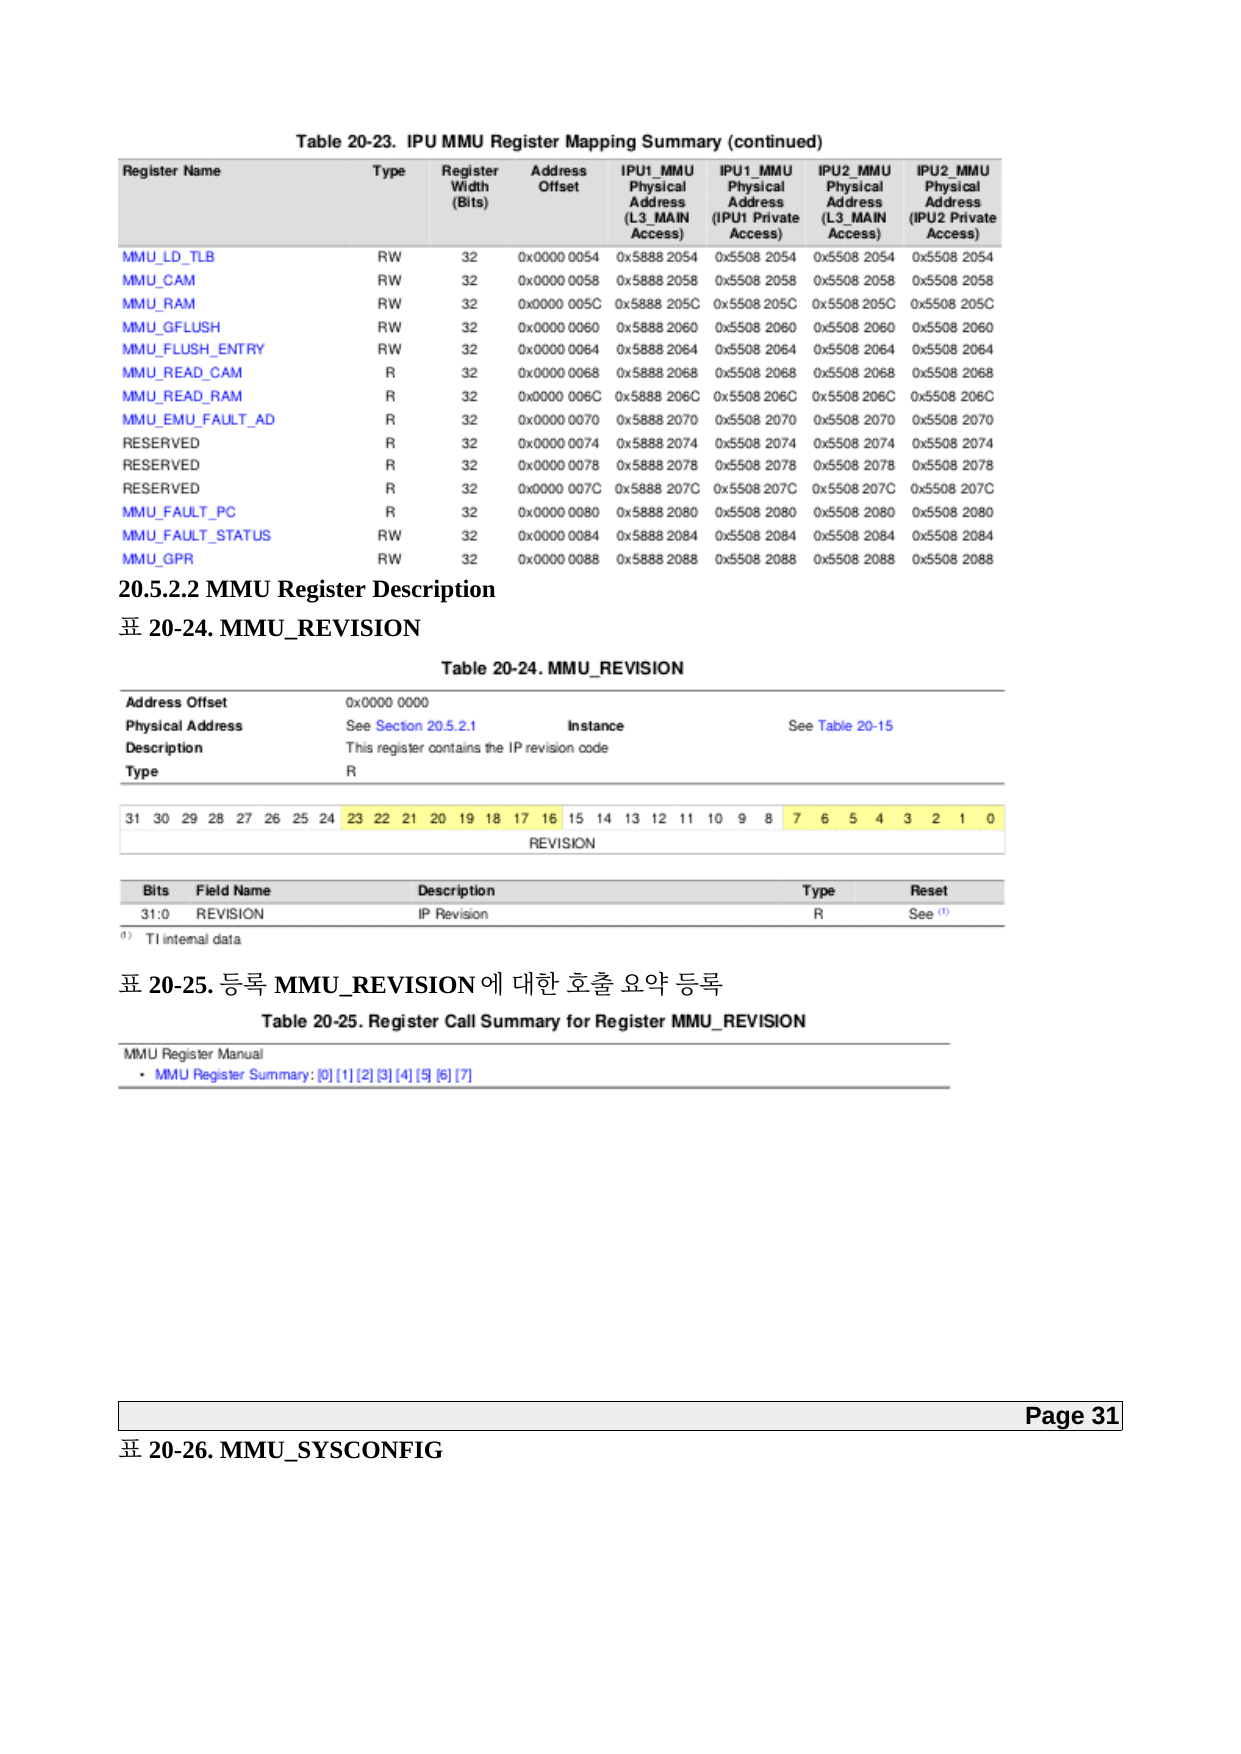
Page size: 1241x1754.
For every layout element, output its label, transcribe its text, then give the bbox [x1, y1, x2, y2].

text 표 20-24. MMU_REVISION [118, 608, 1122, 644]
text 20.5.2.2 MMU Register Description [118, 574, 1122, 602]
table_header Page 31 [119, 1402, 1122, 1430]
text 표 20-25. 등록 MMU_REVISION에 대한 호출 요약 등록 [118, 964, 1122, 1001]
text 표 20-26. MMU_SYSCONFIG [118, 1431, 1122, 1466]
